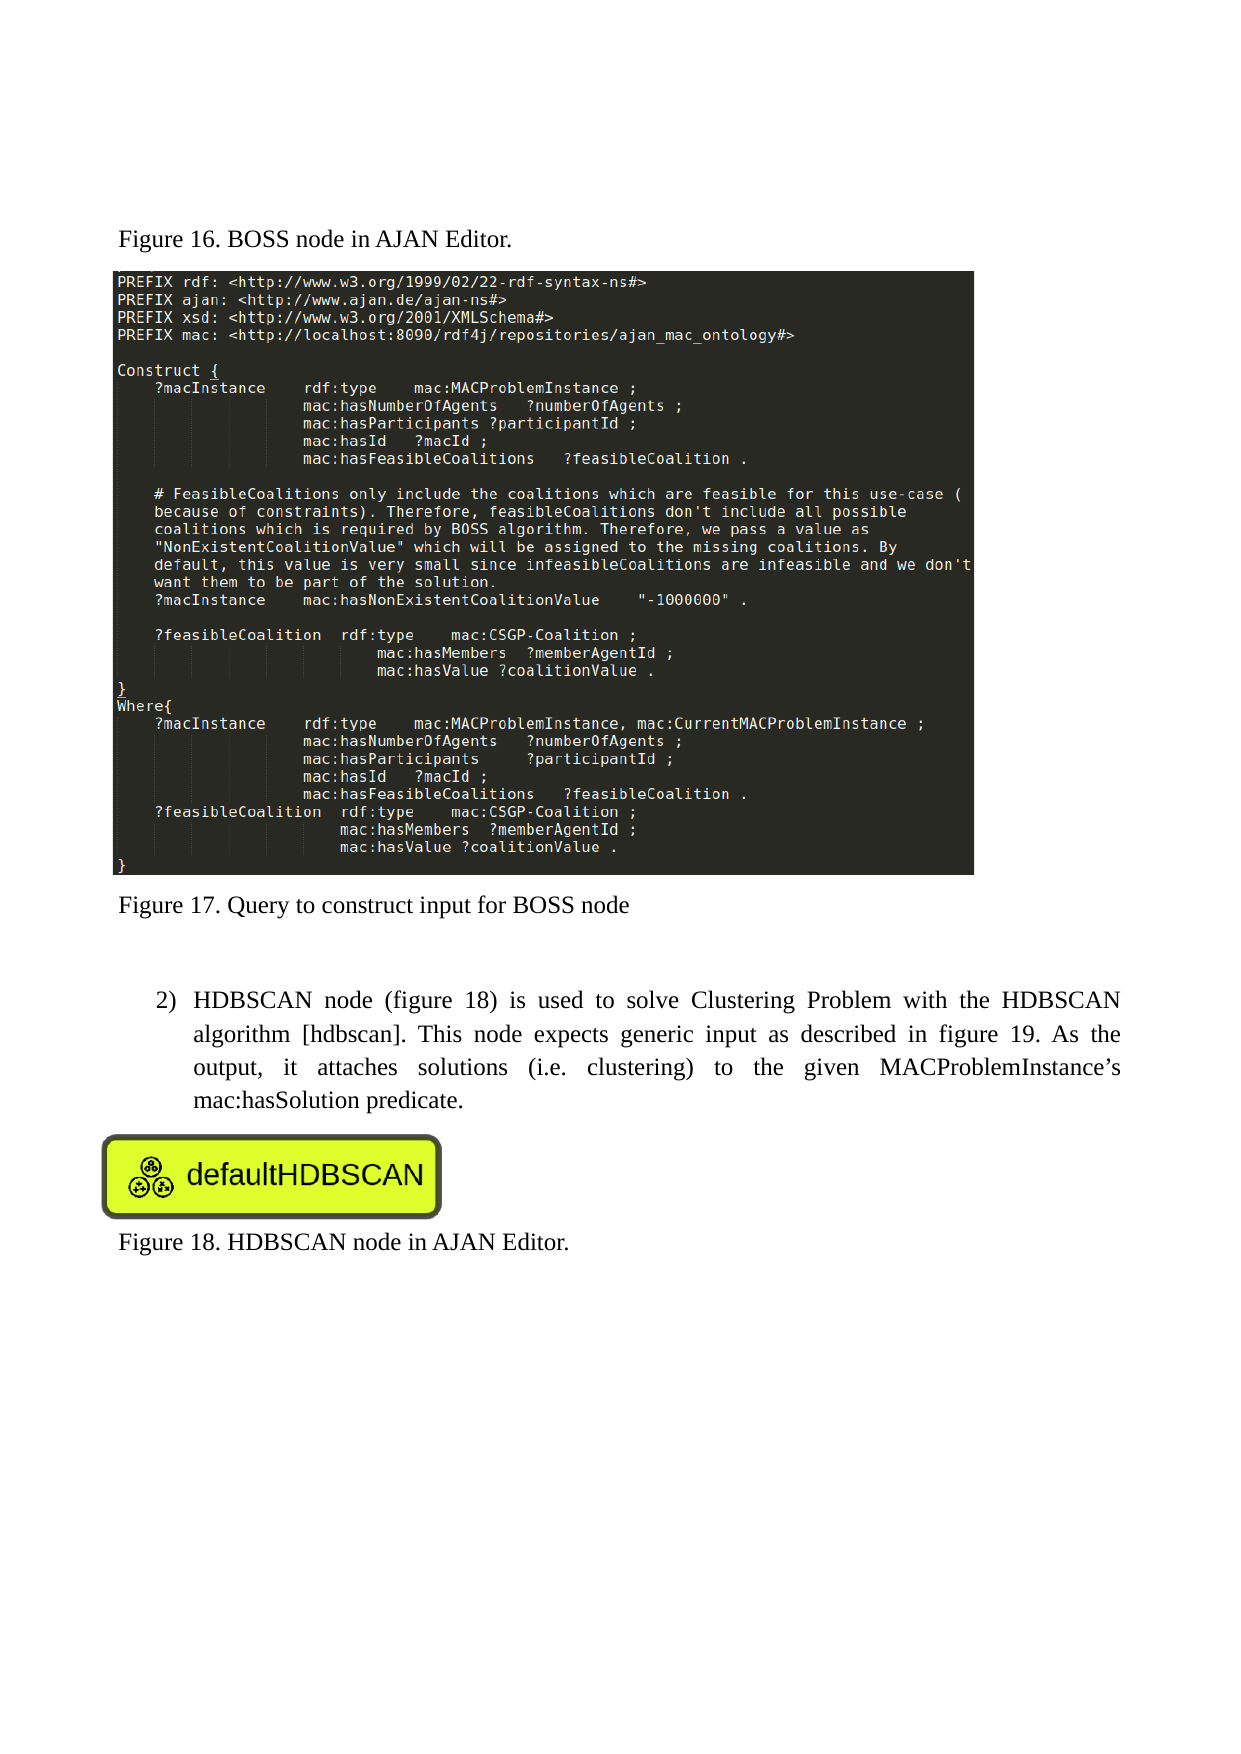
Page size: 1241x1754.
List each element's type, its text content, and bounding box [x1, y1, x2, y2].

list HDBSCAN node (figure 18) is used to solve Clustering Problem with the HDBSCAN algorithm [hdbscan]. This node expects generic input as described in figure 19. As the output, it attaches solutions (i.e. clustering) to the given MACProblemInstance’s mac:hasSolution predicate. [156, 986, 1122, 1113]
text Figure 16. BOSS node in AJAN Editor. [118, 224, 1122, 253]
picture [98, 1132, 447, 1224]
text Figure 18. HDBSCAN node in AJAN Editor. [118, 1227, 1122, 1256]
text Figure 17. Query to construct input for BOSS node [118, 890, 1122, 919]
picture [112, 271, 975, 875]
